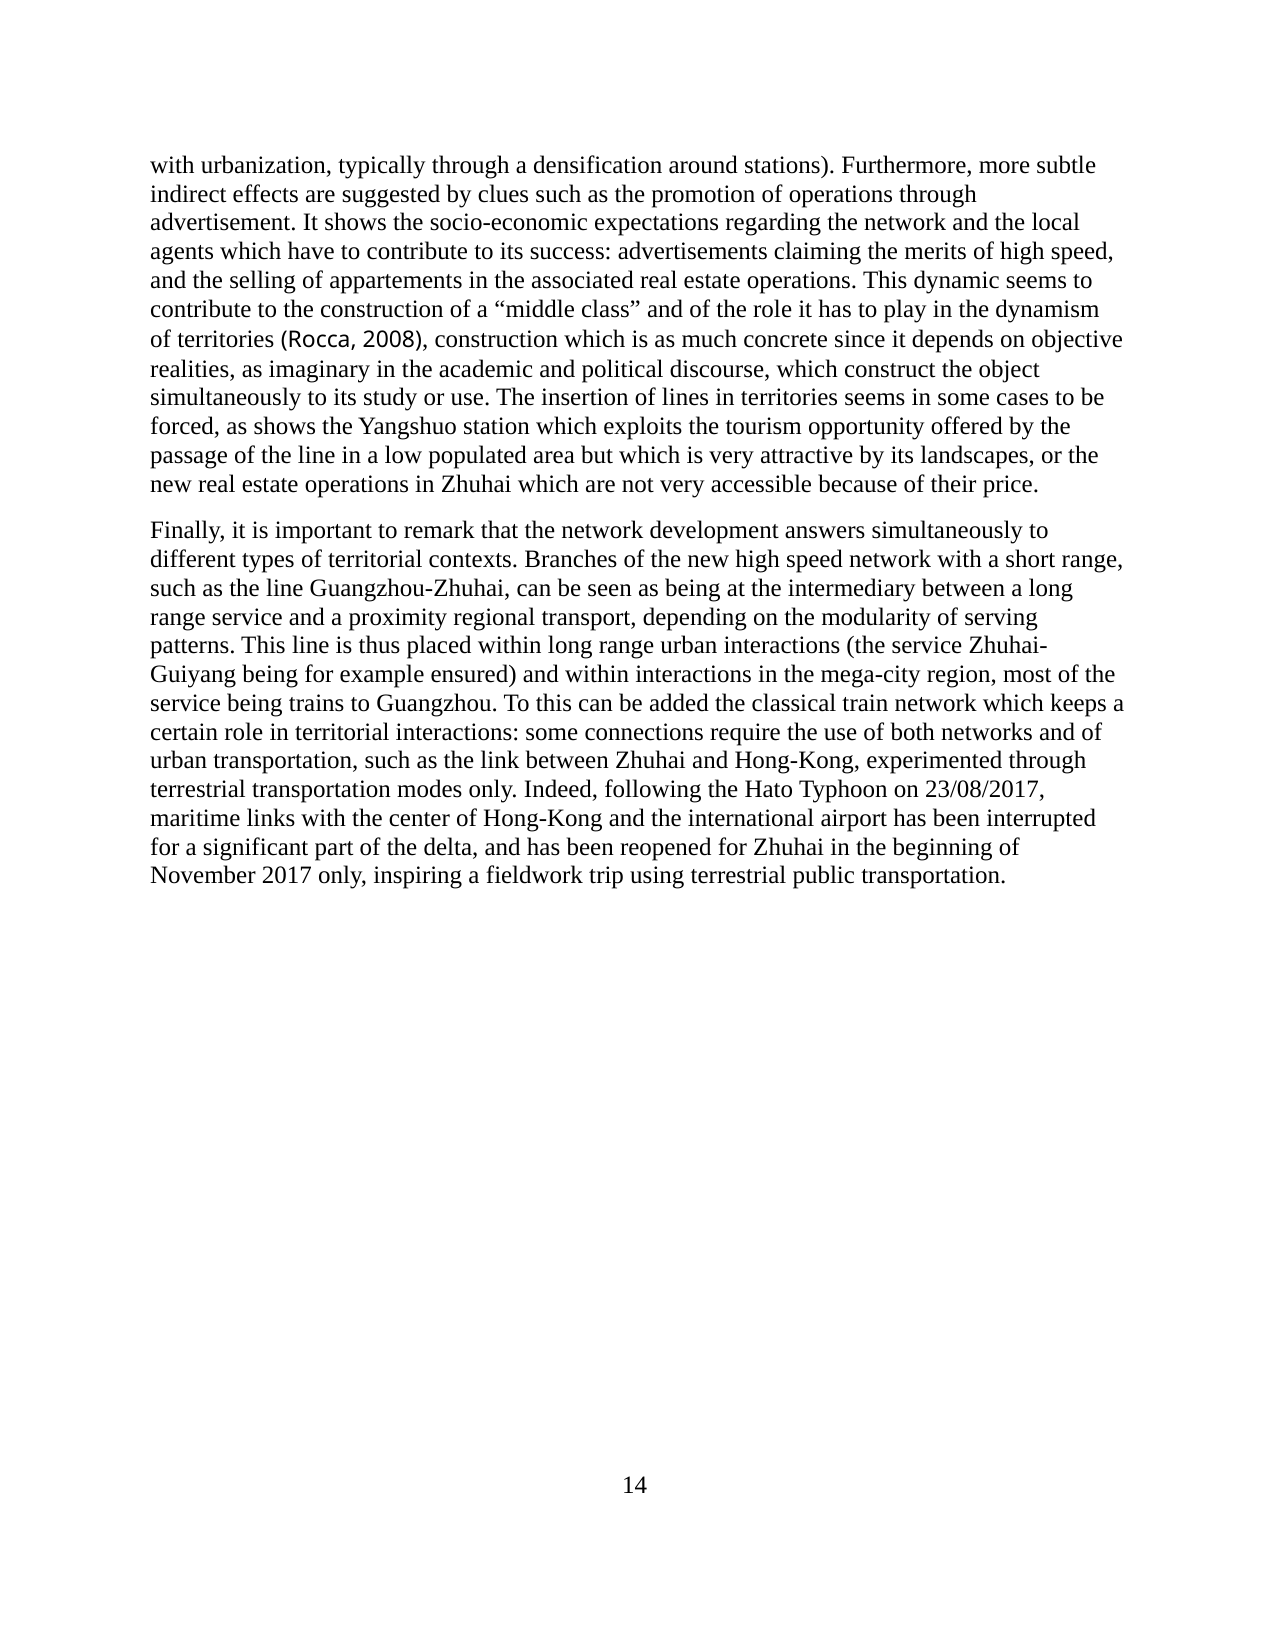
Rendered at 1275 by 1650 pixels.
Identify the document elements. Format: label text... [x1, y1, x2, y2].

text with urbanization, typically through a densification around stations). Furthermore, more subtle indirect effects are suggested by clues such as the promotion of operations through advertisement. It shows the socio-economic expectations regarding the network and the local agents which have to contribute to its success: advertisements claiming the merits of high speed, and the selling of appartements in the associated real estate operations. This dynamic seems to contribute to the construction of a “middle class” and of the role it has to play in the dynamism of territories (Rocca, 2008), construction which is as much concrete since it depends on objective realities, as imaginary in the academic and political discourse, which construct the object simultaneously to its study or use. The insertion of lines in territories seems in some cases to be forced, as shows the Yangshuo station which exploits the tourism opportunity offered by the passage of the line in a low populated area but which is very attractive by its landscapes, or the new real estate operations in Zhuhai which are not very accessible because of their price. [150, 150, 1125, 497]
text Finally, it is important to remark that the network development answers simultaneously to different types of territorial contexts. Branches of the new high speed network with a short range, such as the line Guangzhou-Zhuhai, can be seen as being at the intermediary between a long range service and a proximity regional transport, depending on the modularity of serving patterns. This line is thus placed within long range urban interactions (the service Zhuhai-Guiyang being for example ensured) and within interactions in the mega-city region, most of the service being trains to Guangzhou. To this can be added the classical train network which keeps a certain role in territorial interactions: some connections require the use of both networks and of urban transportation, such as the link between Zhuhai and Hong-Kong, experimented through terrestrial transportation modes only. Indeed, following the Hato Typhoon on 23/08/2017, maritime links with the center of Hong-Kong and the international airport has been interrupted for a significant part of the delta, and has been reopened for Zhuhai in the beginning of November 2017 only, inspiring a fieldwork trip using terrestrial public transportation. [150, 515, 1125, 889]
